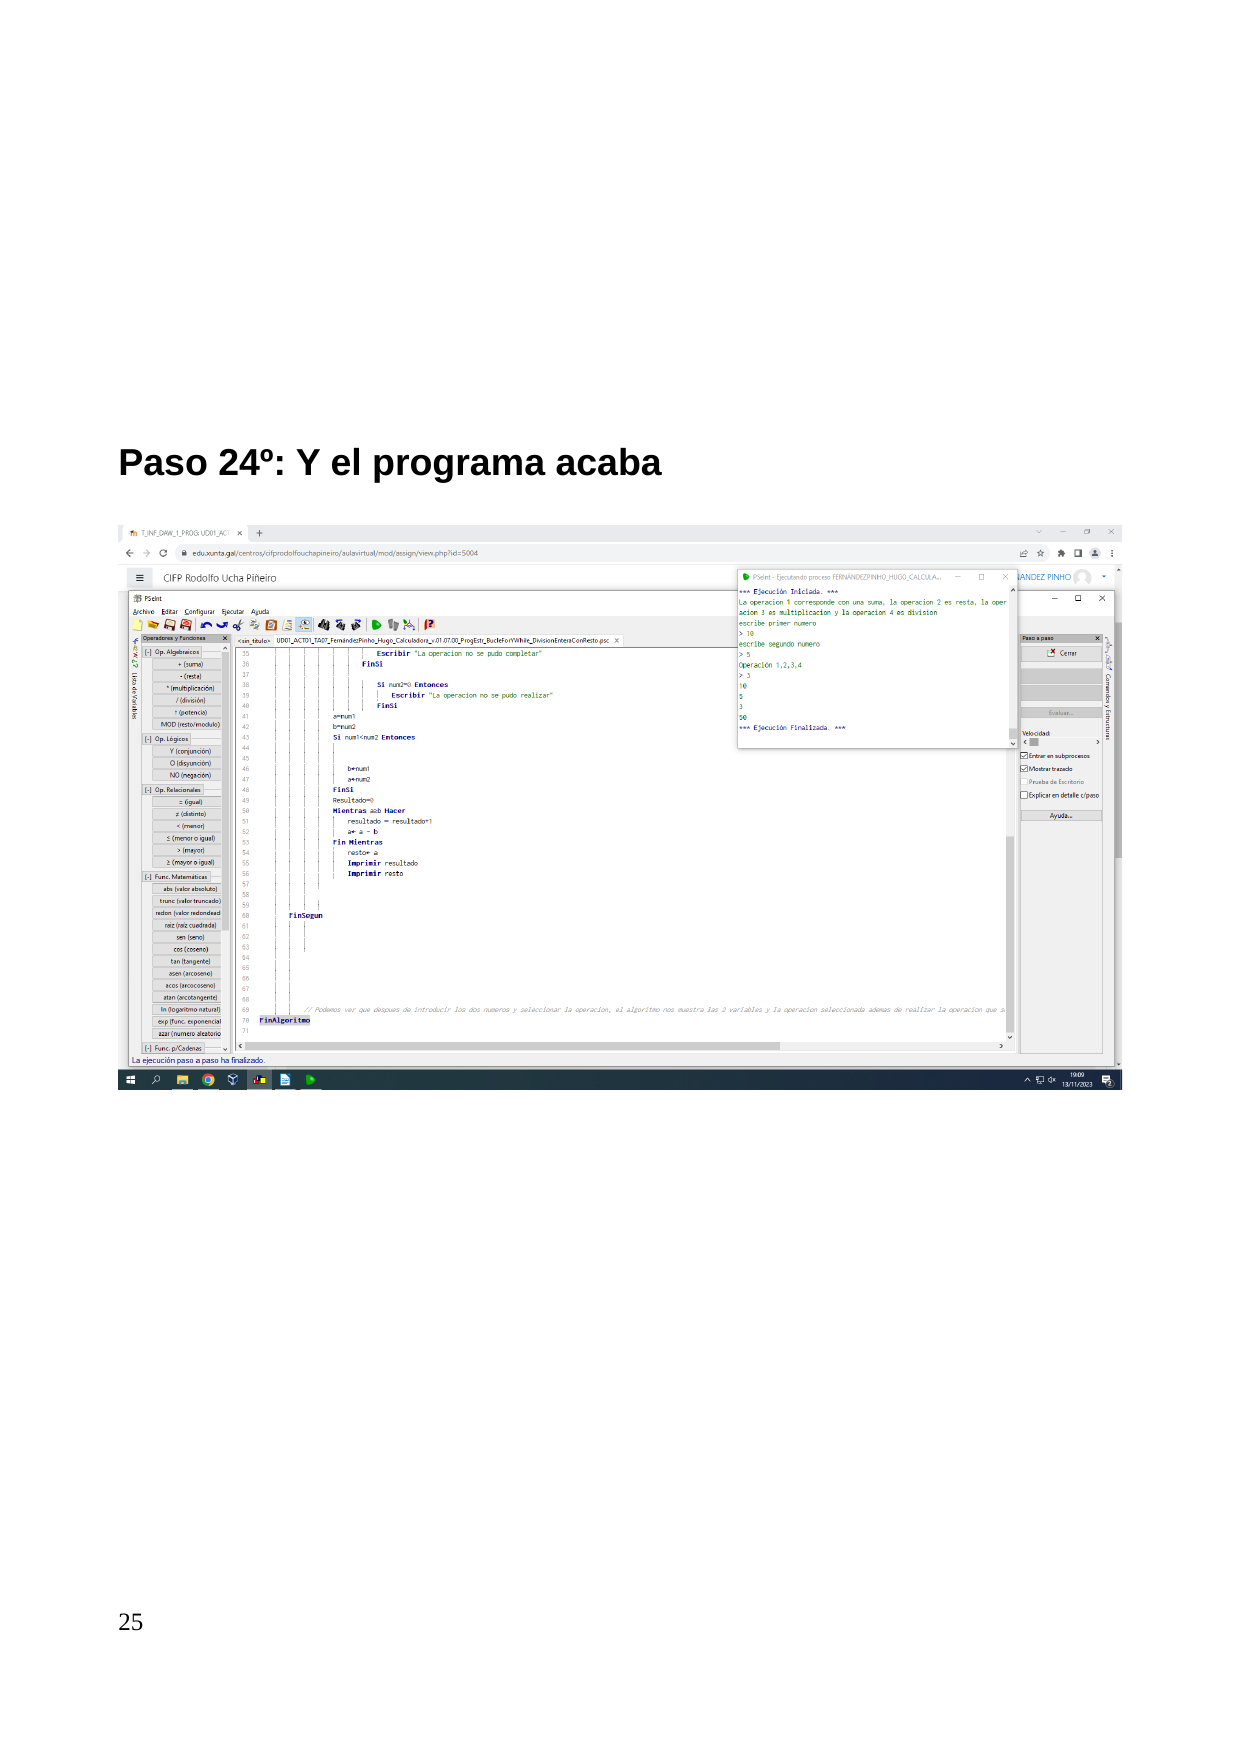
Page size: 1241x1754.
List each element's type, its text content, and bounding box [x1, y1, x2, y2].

subtitle Paso 24º: Y el programa acaba [118, 441, 1122, 484]
picture [118, 525, 1123, 1090]
